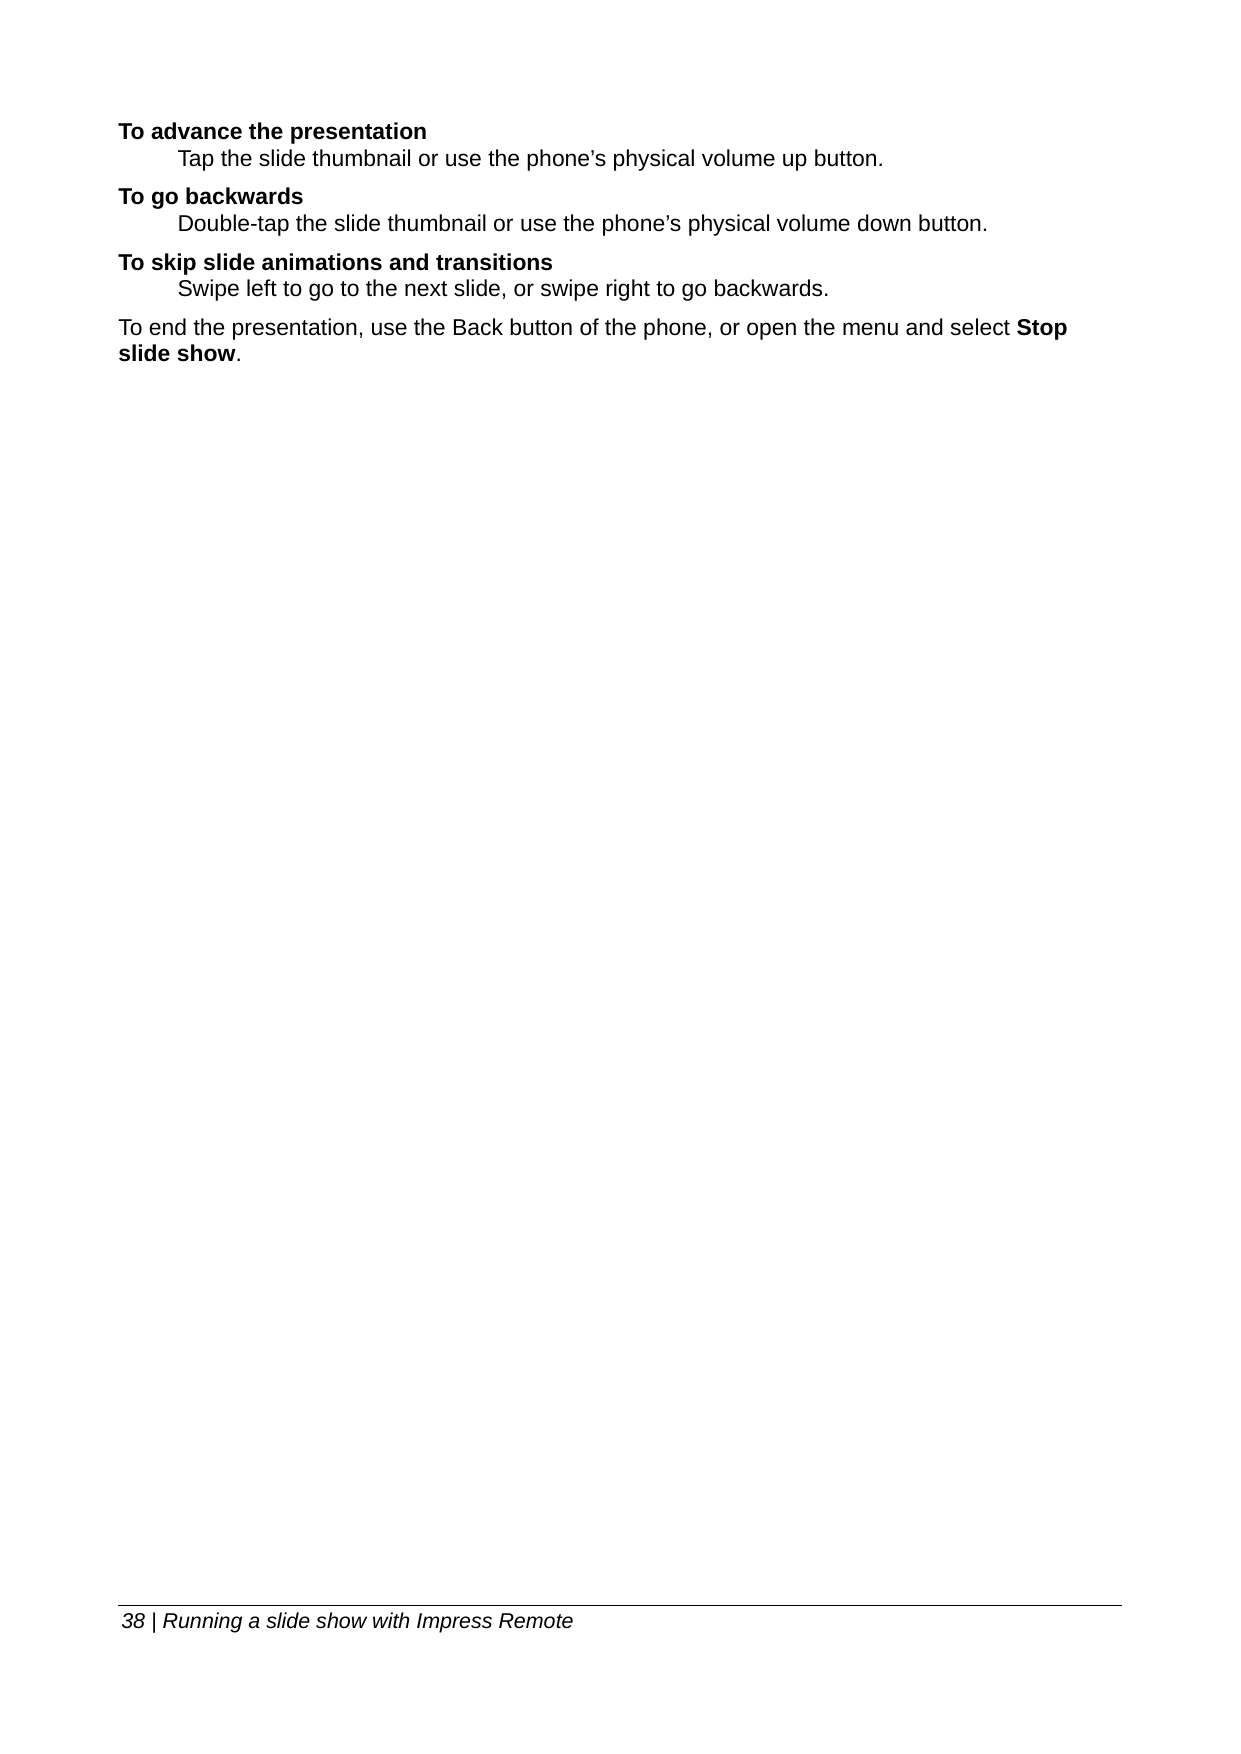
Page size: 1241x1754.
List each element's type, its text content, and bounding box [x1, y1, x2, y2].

text To advance the presentation [118, 118, 1122, 144]
text To go backwards [118, 183, 1122, 210]
text To end the presentation, use the Back button of the phone, or open the menu and select Stop slide show. [118, 314, 1122, 366]
text To skip slide animations and transitions [118, 248, 1122, 275]
text Tap the slide thumbnail or use the phone’s physical volume up button. [177, 144, 1122, 171]
text Swipe left to go to the next slide, or swipe right to go backwards. [177, 275, 1122, 301]
text Double-tap the slide thumbnail or use the phone’s physical volume down button. [177, 210, 1122, 236]
